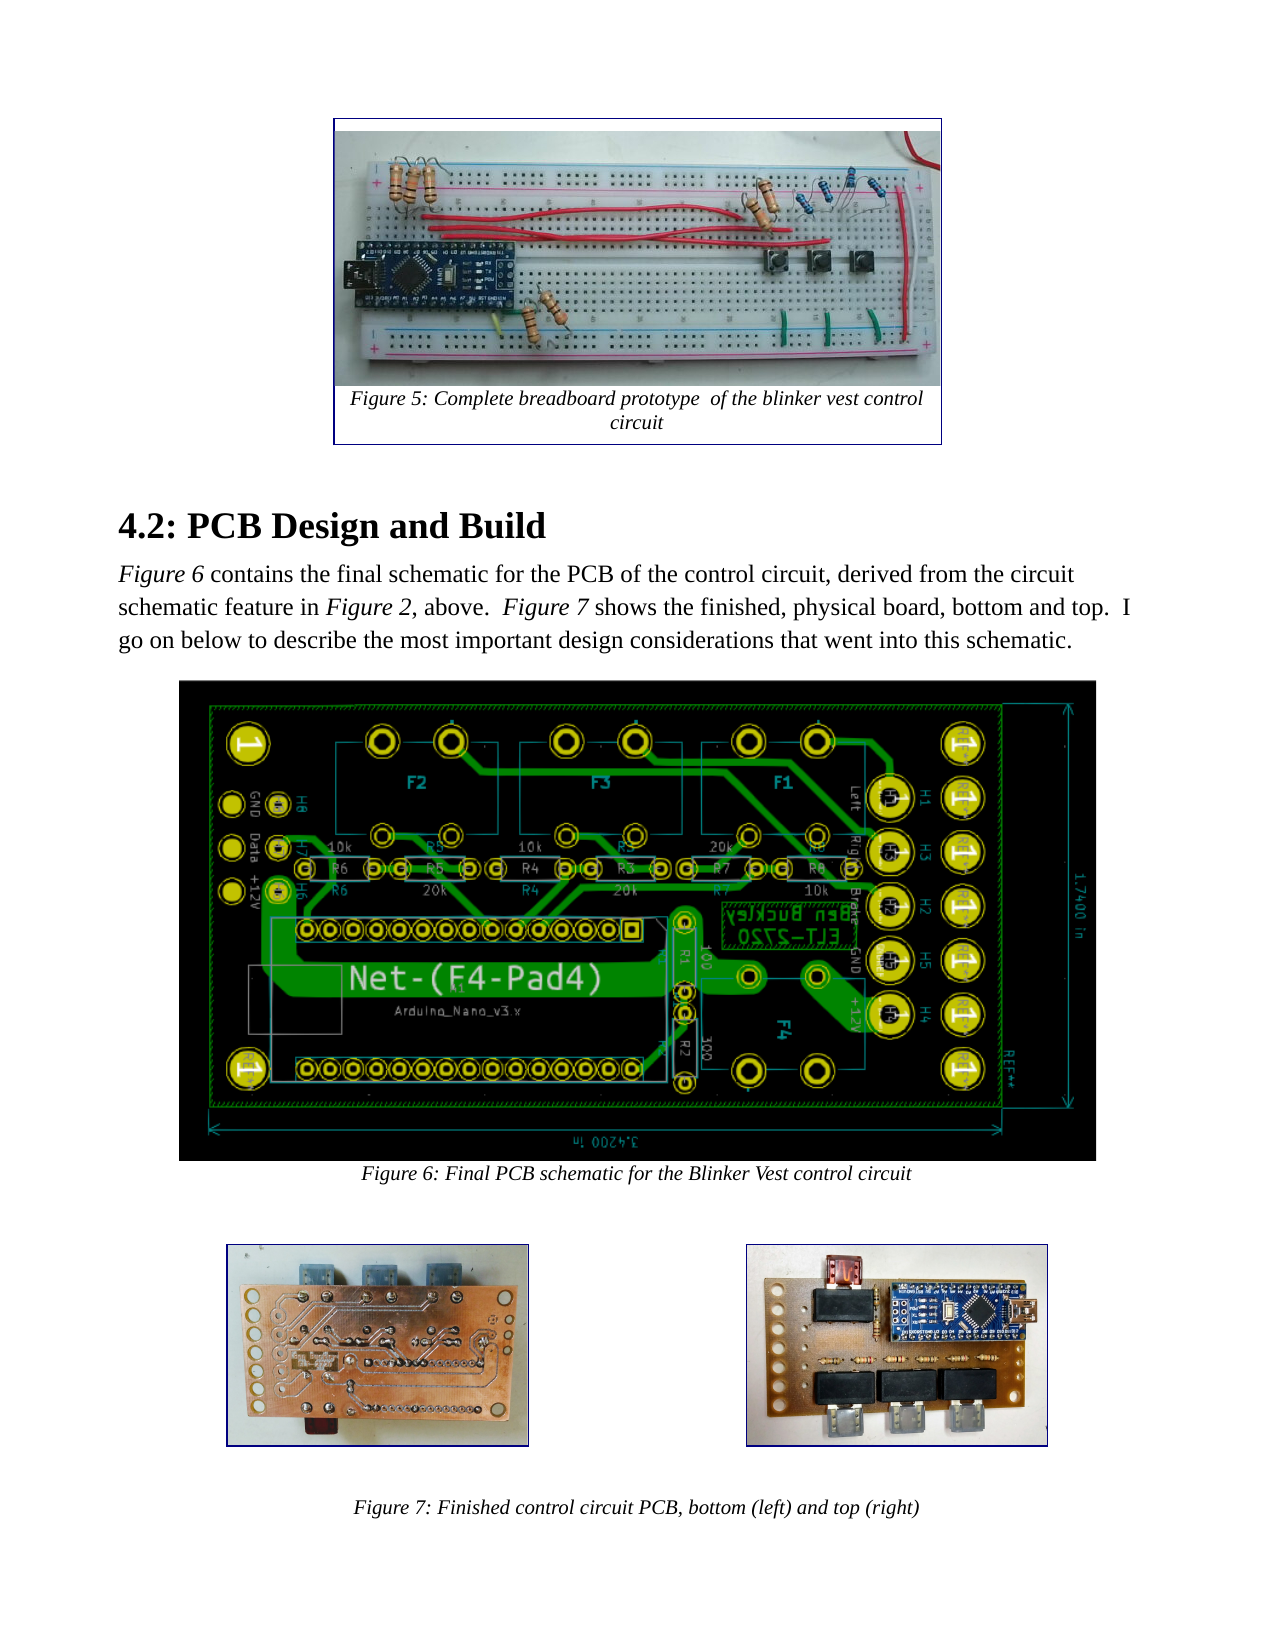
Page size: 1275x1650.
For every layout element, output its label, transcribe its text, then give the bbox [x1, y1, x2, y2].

picture [179, 680, 1097, 1161]
subtitle 4.2: PCB Design and Build [118, 503, 1157, 547]
table_header [638, 1237, 1157, 1483]
picture [228, 1245, 528, 1445]
table_header [118, 1237, 637, 1483]
text Figure 6: Final PCB schematic for the Blinker Vest control circuit [179, 1161, 1096, 1185]
picture [747, 1245, 1047, 1445]
text Figure 5: Complete breadboard prototype of the blinker vest control circuit [335, 386, 941, 434]
picture [334, 131, 941, 386]
text Figure 7: Finished control circuit PCB, bottom (left) and top (right) [118, 1495, 1157, 1519]
text Figure 6 contains the final schematic for the PCB of the control circuit, derived from the circuit schematic feature in Figure 2, above. Figure 7 shows the finished, physical board, bottom and top. I go on below to describe the most important design considerations that went into this schematic. [118, 559, 1157, 654]
